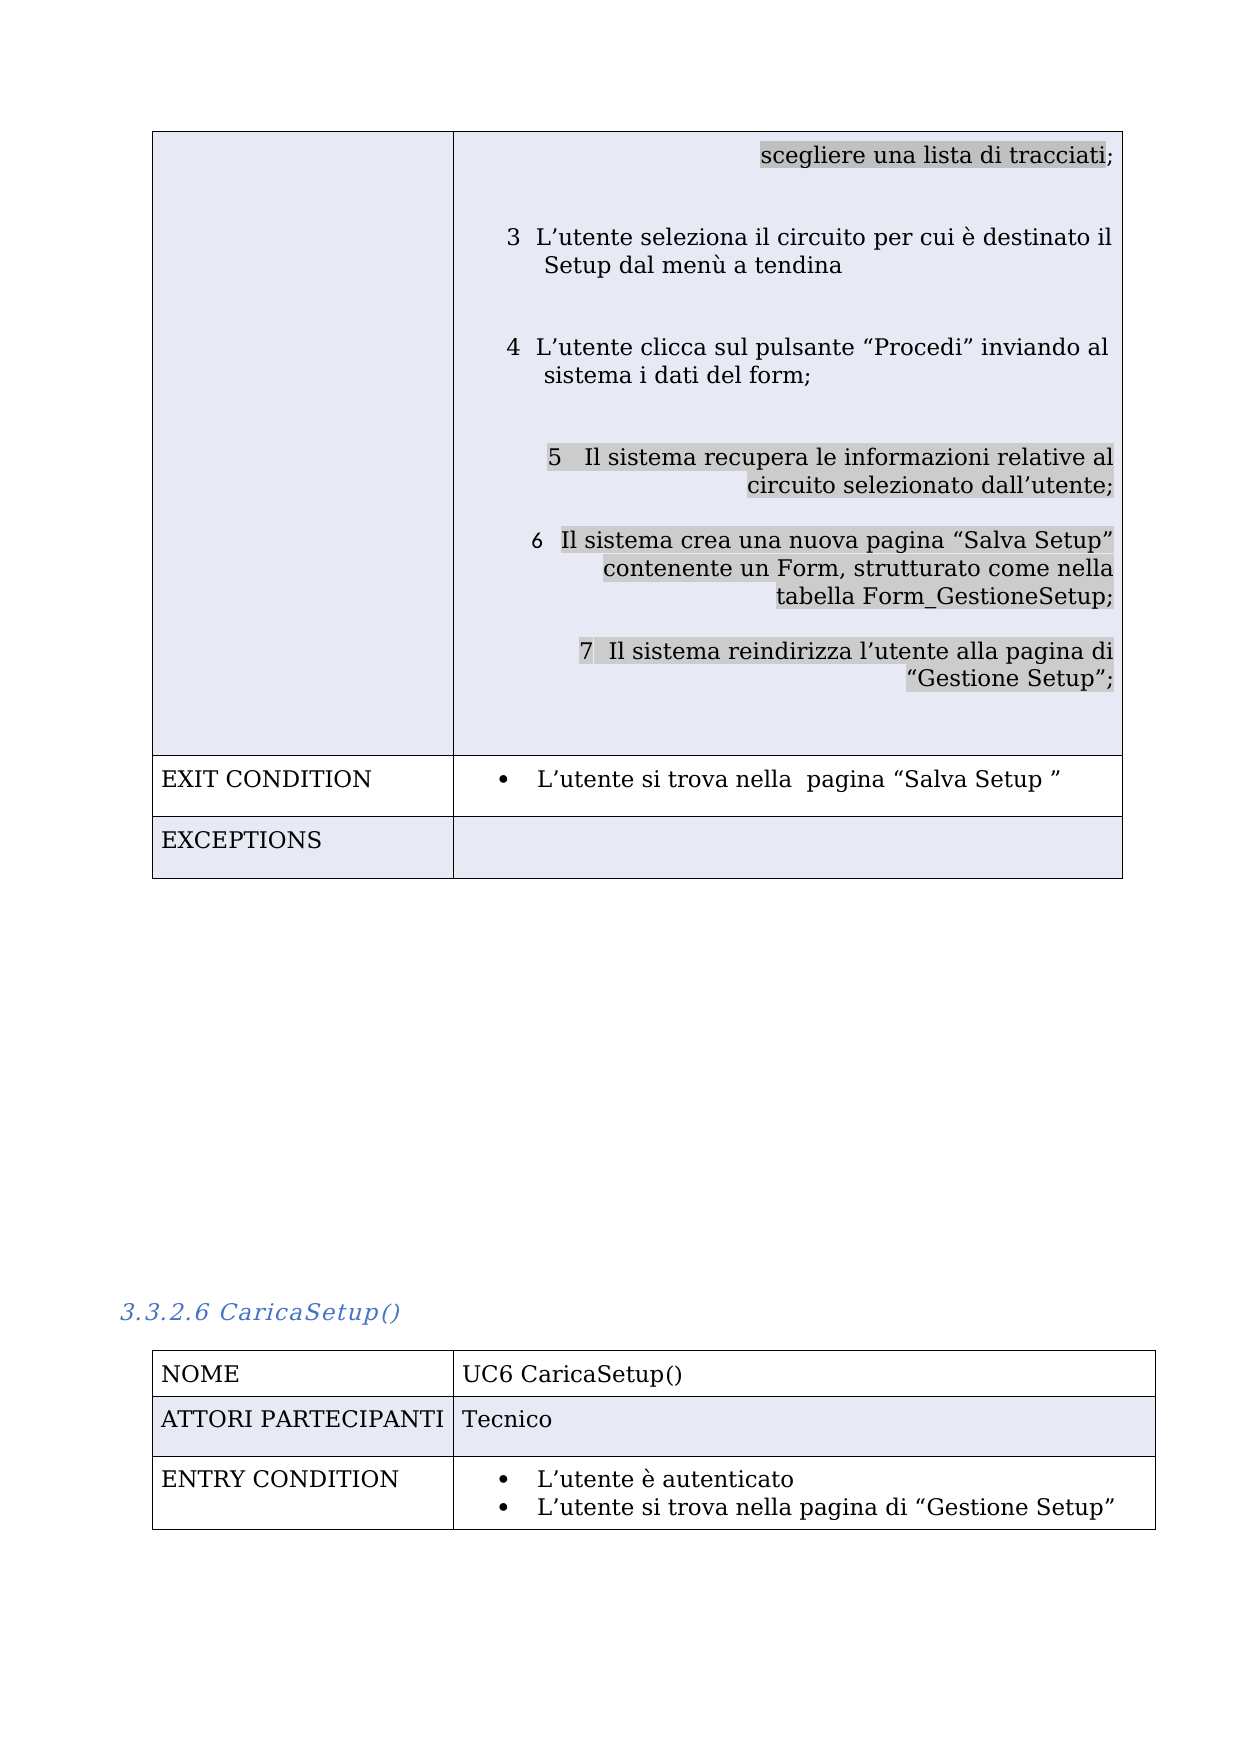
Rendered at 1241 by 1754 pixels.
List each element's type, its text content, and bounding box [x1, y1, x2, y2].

table_cell ENTRY CONDITION [153, 1457, 453, 1528]
table_cell ATTORI PARTECIPANTI [153, 1397, 453, 1456]
table_cell [454, 817, 1122, 878]
table_cell [153, 132, 453, 755]
subtitle 3.3.2.6 CaricaSetup() [118, 1298, 1122, 1325]
table_cell EXIT CONDITION [153, 756, 453, 816]
table_cell EXCEPTIONS [153, 817, 453, 878]
table_header UC6 CaricaSetup() [454, 1351, 1155, 1396]
table_cell scegliere una lista di tracciati; L’utente seleziona il circuito per cui è destinato il Setup dal menù a tendina L’utente clicca sul pulsante “Procedi” inviando al sistema i dati del form; Il sistema recupera le informazioni relative al circuito selezionato dall’utente; Il sistema crea una nuova pagina “Salva Setup” contenente un Form, strutturato come nella tabella Form_GestioneSetup; Il sistema reindirizza l’utente alla pagina di “Gestione Setup”; [454, 132, 1122, 755]
table_cell Tecnico [454, 1397, 1155, 1456]
table_header NOME [153, 1351, 453, 1396]
table_cell L’utente si trova nella pagina “Salva Setup ” [454, 756, 1122, 816]
table_cell L’utente è autenticato L’utente si trova nella pagina di “Gestione Setup” [454, 1457, 1155, 1528]
